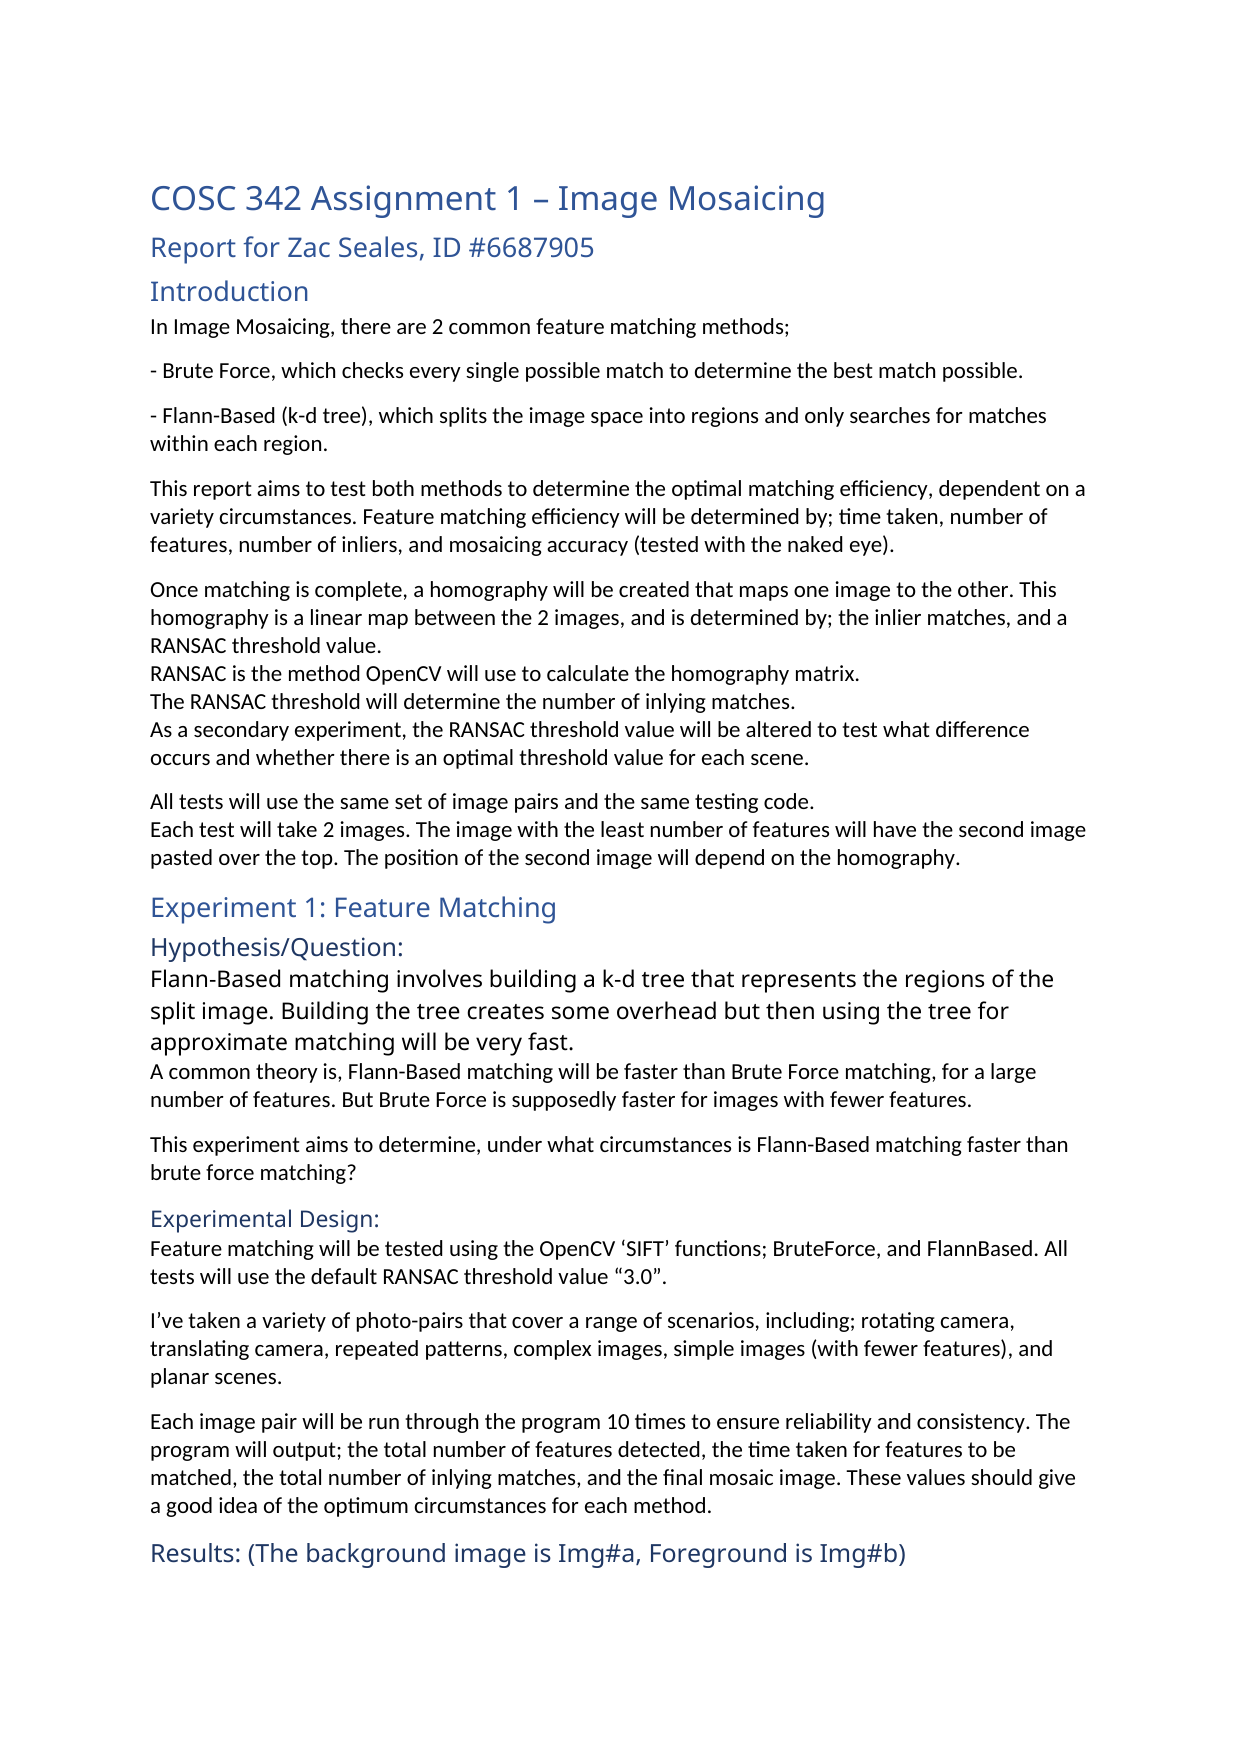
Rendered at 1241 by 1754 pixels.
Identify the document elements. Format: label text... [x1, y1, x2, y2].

text I’ve taken a variety of photo-pairs that cover a range of scenarios, including; rotating camera, translating camera, repeated patterns, complex images, simple images (with fewer features), and planar scenes. [150, 1306, 1090, 1391]
text Feature matching will be tested using the OpenCV ‘SIFT’ functions; BruteForce, and FlannBased. All tests will use the default RANSAC threshold value “3.0”. [150, 1234, 1090, 1290]
text All tests will use the same set of image pairs and the same testing code. Each test will take 2 images. The image with the least number of features will have the second image pasted over the top. The position of the second image will depend on the homography. [150, 787, 1090, 872]
text - Brute Force, which checks every single possible match to determine the best match possible. [150, 357, 1090, 384]
subtitle Results: (The background image is Img#a, Foreground is Img#b) [150, 1536, 1090, 1570]
text This report aims to test both methods to determine the optimal matching efficiency, dependent on a variety circumstances. Feature matching efficiency will be determined by; time taken, number of features, number of inliers, and mosaicing accuracy (tested with the naked eye). [150, 474, 1090, 558]
text This experiment aims to determine, under what circumstances is Flann-Based matching faster than brute force matching? [150, 1130, 1090, 1186]
subtitle Introduction [150, 272, 1090, 309]
text In Image Mosaicing, there are 2 common feature matching methods; [150, 312, 1090, 340]
subtitle COSC 342 Assignment 1 – Image Mosaicing [150, 175, 1090, 220]
text Once matching is complete, a homography will be created that maps one image to the other. This homography is a linear map between the 2 images, and is determined by; the inlier matches, and a RANSAC threshold value. RANSAC is the method OpenCV will use to calculate the homography matrix. The RANSAC threshold will determine the number of inlying matches. As a secondary experiment, the RANSAC threshold value will be altered to test what difference occurs and whether there is an optimal threshold value for each scene. [150, 575, 1090, 771]
text Each image pair will be run through the program 10 times to ensure reliability and consistency. The program will output; the total number of features detected, the time taken for features to be matched, the total number of inlying matches, and the final mosaic image. These values should give a good idea of the optimum circumstances for each method. [150, 1407, 1090, 1519]
subtitle Hypothesis/Question: Flann-Based matching involves building a k-d tree that represents the regions of the split image. Building the tree creates some overhead but then using the tree for approximate matching will be very fast. [150, 929, 1090, 1057]
subtitle Experimental Design: [150, 1202, 1090, 1234]
subtitle Experiment 1: Feature Matching [150, 888, 1090, 925]
subtitle Report for Zac Seales, ID #6687905 [150, 228, 1090, 265]
text - Flann-Based (k-d tree), which splits the image space into regions and only searches for matches within each region. [150, 401, 1090, 457]
text A common theory is, Flann-Based matching will be faster than Brute Force matching, for a large number of features. But Brute Force is supposedly faster for images with fewer features. [150, 1057, 1090, 1113]
